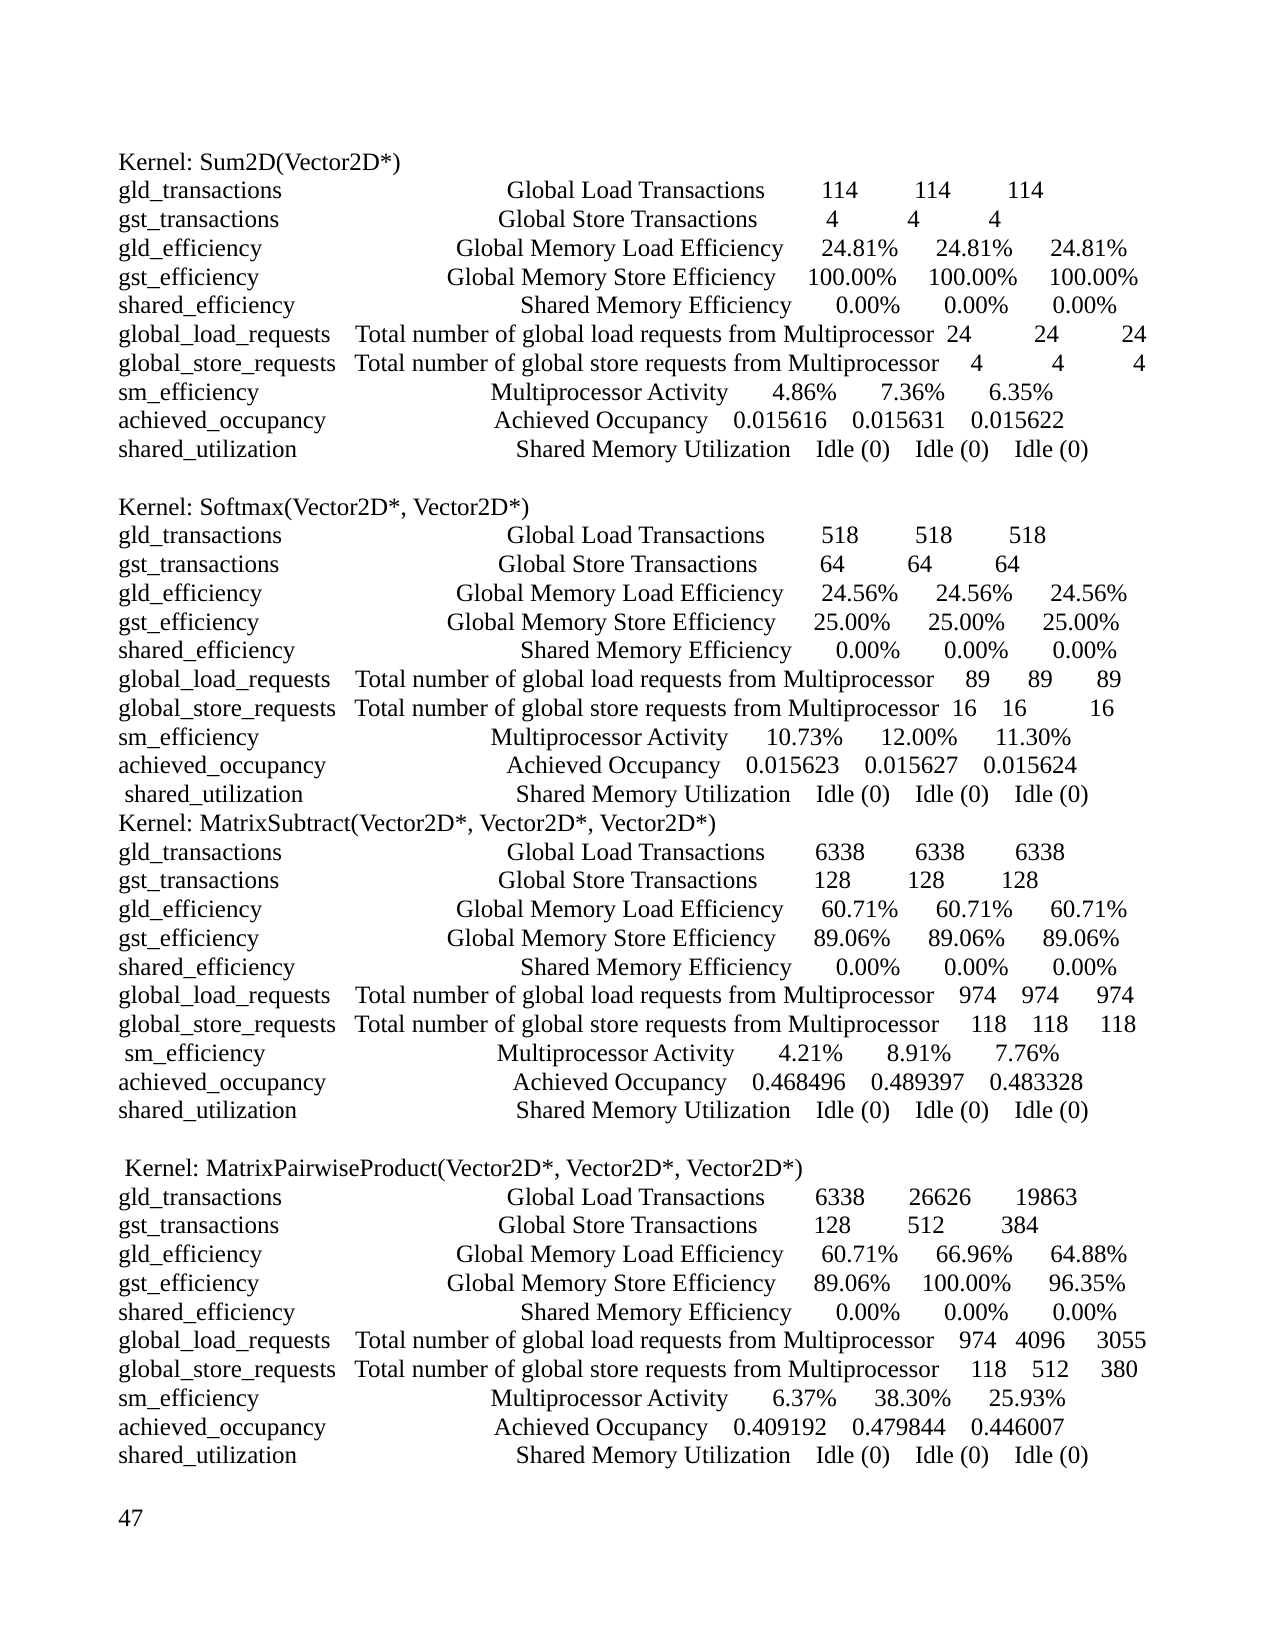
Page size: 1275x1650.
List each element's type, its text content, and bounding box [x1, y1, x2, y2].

text gst_efficiency Global Memory Store Efficiency 25.00% 25.00% 25.00% [118, 607, 1157, 636]
text gst_efficiency Global Memory Store Efficiency 100.00% 100.00% 100.00% [118, 262, 1157, 291]
text gld_efficiency Global Memory Load Efficiency 60.71% 60.71% 60.71% [118, 894, 1157, 923]
text shared_utilization Shared Memory Utilization Idle (0) Idle (0) Idle (0) [118, 1441, 1157, 1469]
text global_store_requests Total number of global store requests from Multiprocessor 16 16 16 [118, 693, 1157, 722]
text achieved_occupancy Achieved Occupancy 0.015616 0.015631 0.015622 [118, 406, 1157, 434]
text Kernel: Softmax(Vector2D*, Vector2D*) [118, 492, 1157, 521]
text global_load_requests Total number of global load requests from Multiprocessor 89 89 89 [118, 664, 1157, 693]
text Kernel: Sum2D(Vector2D*) [118, 147, 1157, 176]
text shared_efficiency Shared Memory Efficiency 0.00% 0.00% 0.00% [118, 636, 1157, 664]
text achieved_occupancy Achieved Occupancy 0.468496 0.489397 0.483328 [118, 1067, 1157, 1096]
text global_load_requests Total number of global load requests from Multiprocessor 974 974 974 [118, 981, 1157, 1009]
text global_store_requests Total number of global store requests from Multiprocessor 4 4 4 [118, 348, 1157, 377]
text gld_efficiency Global Memory Load Efficiency 60.71% 66.96% 64.88% [118, 1239, 1157, 1268]
text shared_efficiency Shared Memory Efficiency 0.00% 0.00% 0.00% [118, 1297, 1157, 1326]
text Kernel: MatrixSubtract(Vector2D*, Vector2D*, Vector2D*) [118, 808, 1157, 837]
text sm_efficiency Multiprocessor Activity 4.86% 7.36% 6.35% [118, 377, 1157, 406]
text global_load_requests Total number of global load requests from Multiprocessor 24 24 24 [118, 319, 1157, 348]
text gld_efficiency Global Memory Load Efficiency 24.81% 24.81% 24.81% [118, 233, 1157, 262]
text global_store_requests Total number of global store requests from Multiprocessor 118 512 380 [118, 1354, 1157, 1383]
text sm_efficiency Multiprocessor Activity 4.21% 8.91% 7.76% [118, 1038, 1157, 1067]
text gst_transactions Global Store Transactions 4 4 4 [118, 204, 1157, 233]
text gld_transactions Global Load Transactions 6338 26626 19863 [118, 1182, 1157, 1211]
text shared_utilization Shared Memory Utilization Idle (0) Idle (0) Idle (0) [118, 434, 1157, 463]
text shared_efficiency Shared Memory Efficiency 0.00% 0.00% 0.00% [118, 291, 1157, 319]
text shared_utilization Shared Memory Utilization Idle (0) Idle (0) Idle (0) [118, 1096, 1157, 1124]
text Kernel: MatrixPairwiseProduct(Vector2D*, Vector2D*, Vector2D*) [118, 1153, 1157, 1182]
text gld_transactions Global Load Transactions 114 114 114 [118, 176, 1157, 204]
text achieved_occupancy Achieved Occupancy 0.409192 0.479844 0.446007 [118, 1412, 1157, 1441]
text gst_transactions Global Store Transactions 128 128 128 [118, 866, 1157, 894]
text gst_efficiency Global Memory Store Efficiency 89.06% 89.06% 89.06% [118, 923, 1157, 952]
text gld_transactions Global Load Transactions 6338 6338 6338 [118, 837, 1157, 866]
text shared_utilization Shared Memory Utilization Idle (0) Idle (0) Idle (0) [118, 779, 1157, 808]
text sm_efficiency Multiprocessor Activity 6.37% 38.30% 25.93% [118, 1383, 1157, 1412]
text shared_efficiency Shared Memory Efficiency 0.00% 0.00% 0.00% [118, 952, 1157, 981]
text sm_efficiency Multiprocessor Activity 10.73% 12.00% 11.30% [118, 722, 1157, 751]
text gst_efficiency Global Memory Store Efficiency 89.06% 100.00% 96.35% [118, 1268, 1157, 1297]
text global_store_requests Total number of global store requests from Multiprocessor 118 118 118 [118, 1009, 1157, 1038]
text gld_transactions Global Load Transactions 518 518 518 [118, 521, 1157, 549]
text gld_efficiency Global Memory Load Efficiency 24.56% 24.56% 24.56% [118, 578, 1157, 607]
text gst_transactions Global Store Transactions 128 512 384 [118, 1211, 1157, 1239]
text achieved_occupancy Achieved Occupancy 0.015623 0.015627 0.015624 [118, 751, 1157, 779]
text global_load_requests Total number of global load requests from Multiprocessor 974 4096 3055 [118, 1326, 1157, 1354]
text gst_transactions Global Store Transactions 64 64 64 [118, 549, 1157, 578]
